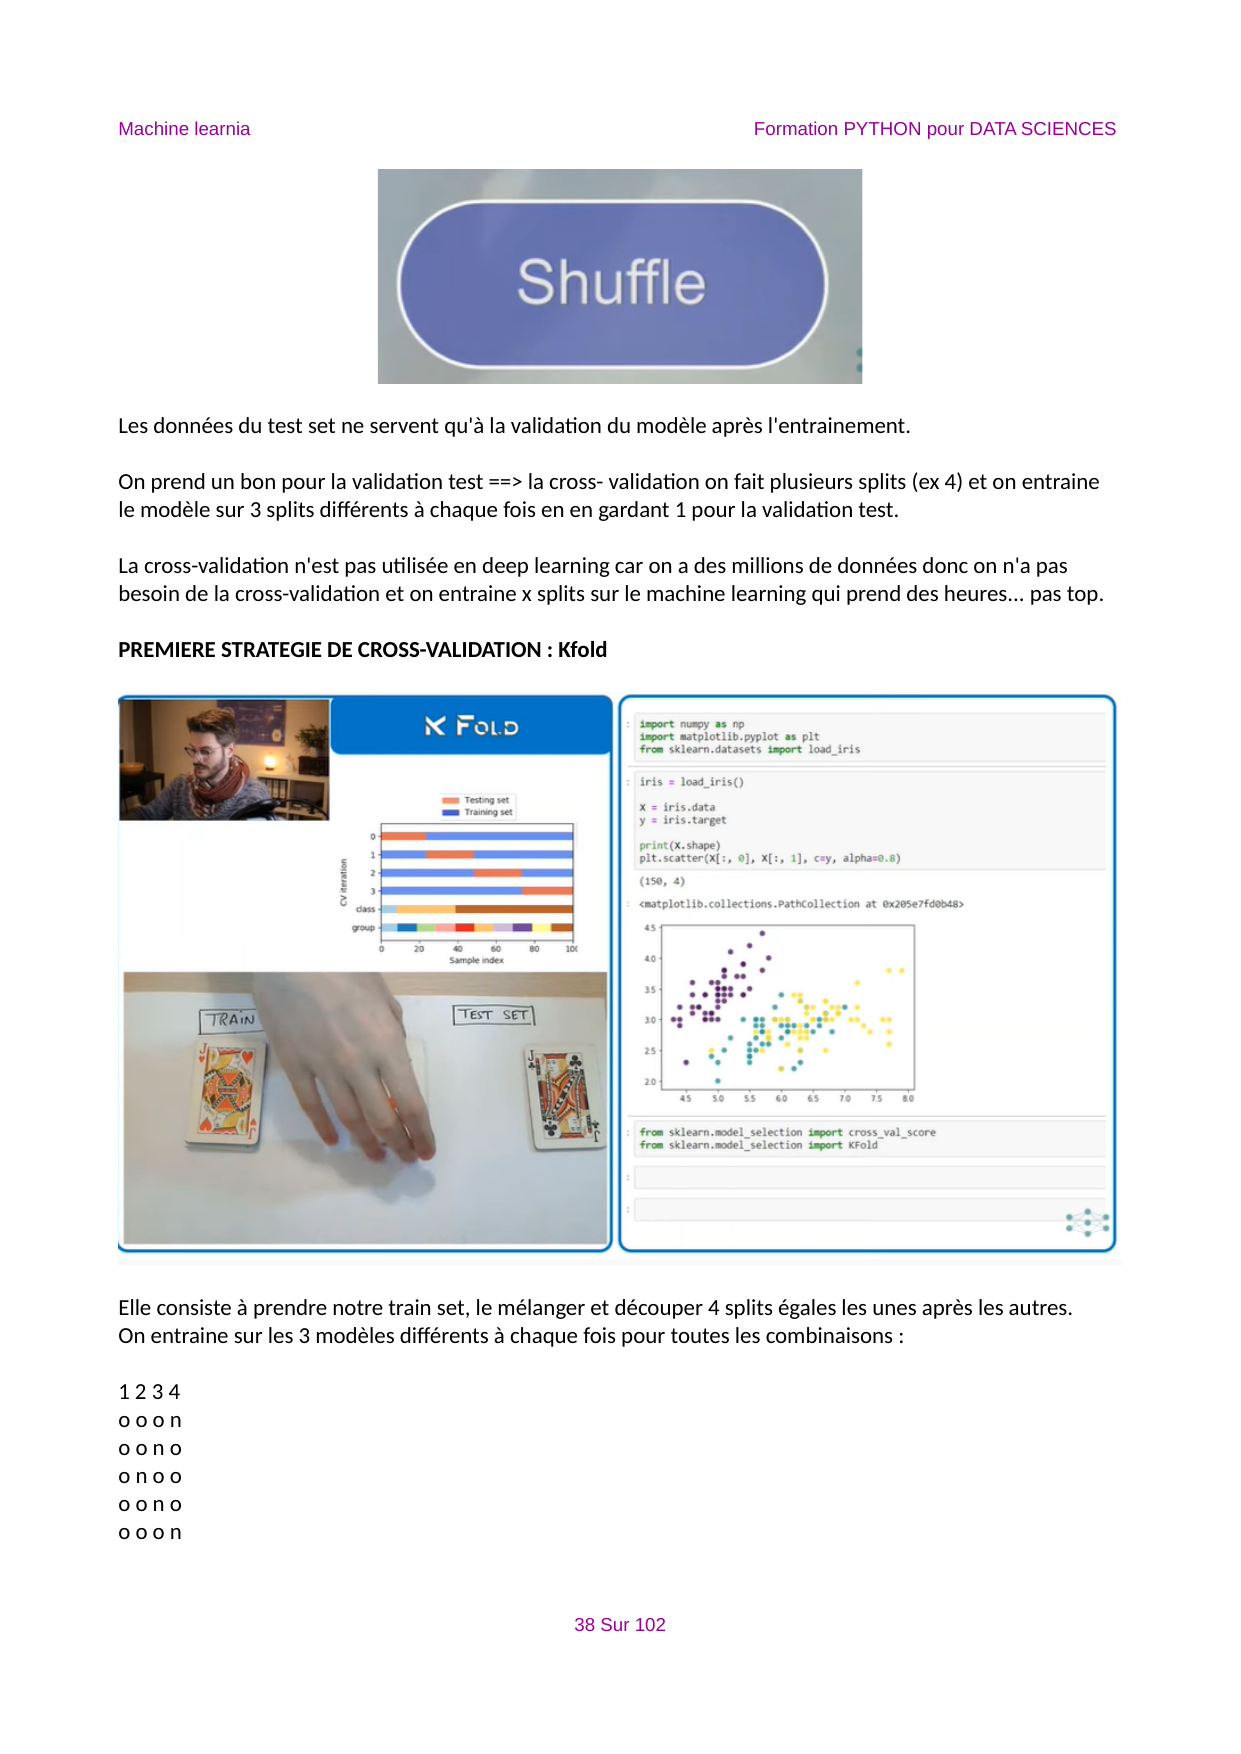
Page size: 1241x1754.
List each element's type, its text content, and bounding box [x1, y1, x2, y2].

text Elle consiste à prendre notre train set, le mélanger et découper 4 splits égales les unes après les autres. [118, 1293, 1122, 1321]
text La cross-validation n'est pas utilisée en deep learning car on a des millions de données donc on n'a pas besoin de la cross-validation et on entraine x splits sur le machine learning qui prend des heures... pas top. [118, 551, 1122, 607]
text o o o n [118, 1405, 1122, 1433]
text o o o n [118, 1517, 1122, 1545]
text o n o o [118, 1461, 1122, 1489]
text Les données du test set ne servent qu'à la validation du modèle après l'entrainement. [118, 411, 1122, 439]
picture [377, 169, 863, 384]
text 1 2 3 4 [118, 1377, 1122, 1405]
picture [118, 691, 1122, 1265]
text PREMIERE STRATEGIE DE CROSS-VALIDATION : Kfold [118, 635, 1122, 663]
text o o n o [118, 1433, 1122, 1461]
text On prend un bon pour la validation test ==> la cross- validation on fait plusieurs splits (ex 4) et on entraine le modèle sur 3 splits différents à chaque fois en en gardant 1 pour la validation test. [118, 467, 1122, 523]
text o o n o [118, 1489, 1122, 1517]
text On entraine sur les 3 modèles différents à chaque fois pour toutes les combinaisons : [118, 1321, 1122, 1349]
